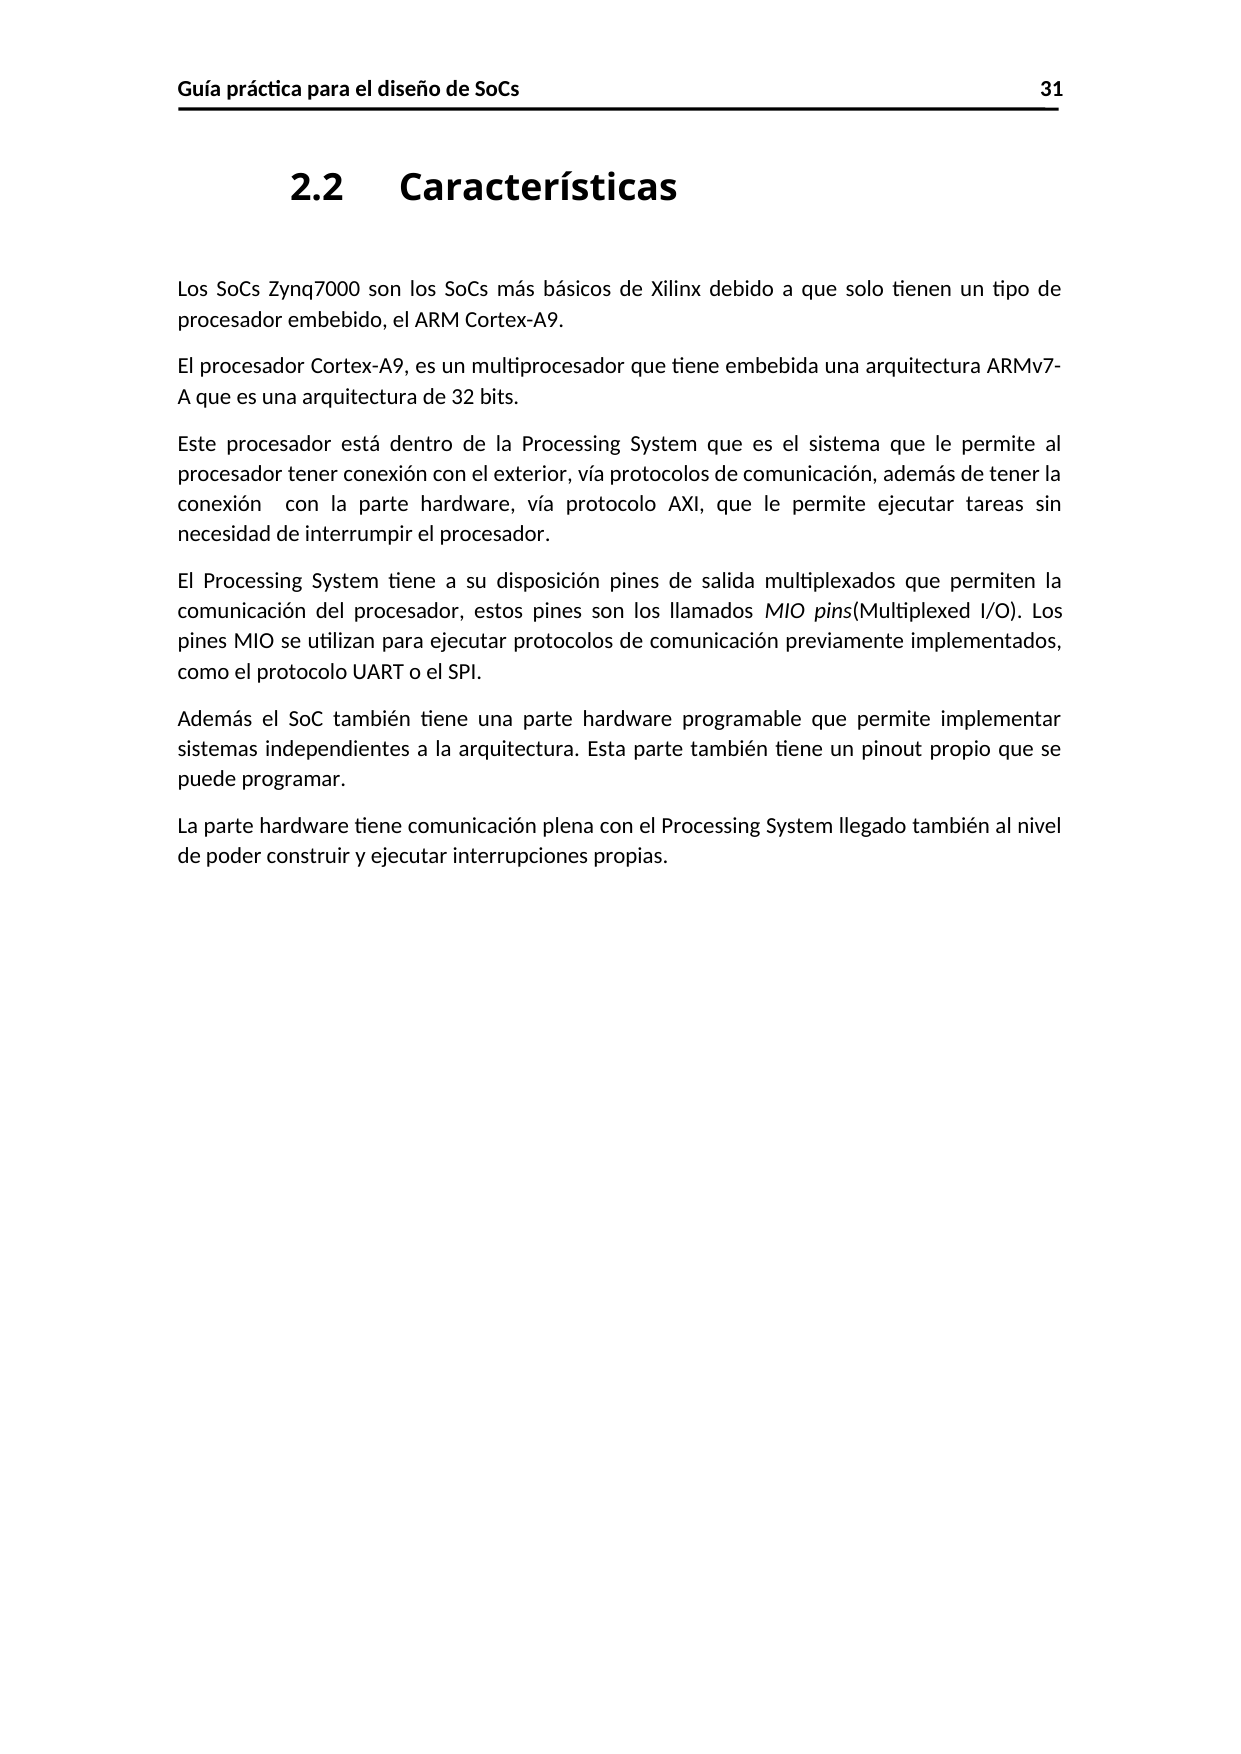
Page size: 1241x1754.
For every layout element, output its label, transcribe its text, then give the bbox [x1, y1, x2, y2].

text El procesador Cortex-A9, es un multiprocesador que tiene embebida una arquitectura ARMv7-A que es una arquitectura de 32 bits. [177, 352, 1063, 410]
text El Processing System tiene a su disposición pines de salida multiplexados que permiten la comunicación del procesador, estos pines son los llamados MIO pins(Multiplexed I/O). Los pines MIO se utilizan para ejecutar protocolos de comunicación previamente implementados, como el protocolo UART o el SPI. [177, 566, 1063, 685]
text Además el SoC también tiene una parte hardware programable que permite implementar sistemas independientes a la arquitectura. Esta parte también tiene un pinout propio que se puede programar. [177, 704, 1063, 792]
text Este procesador está dentro de la Processing System que es el sistema que le permite al procesador tener conexión con el exterior, vía protocolos de comunicación, además de tener la conexión con la parte hardware, vía protocolo AXI, que le permite ejecutar tareas sin necesidad de interrumpir el procesador. [177, 429, 1063, 547]
subtitle 2.2 Características [290, 160, 1063, 211]
text La parte hardware tiene comunicación plena con el Processing System llegado también al nivel de poder construir y ejecutar interrupciones propias. [177, 811, 1063, 869]
text Los SoCs Zynq7000 son los SoCs más básicos de Xilinx debido a que solo tienen un tipo de procesador embebido, el ARM Cortex-A9. [177, 274, 1063, 333]
